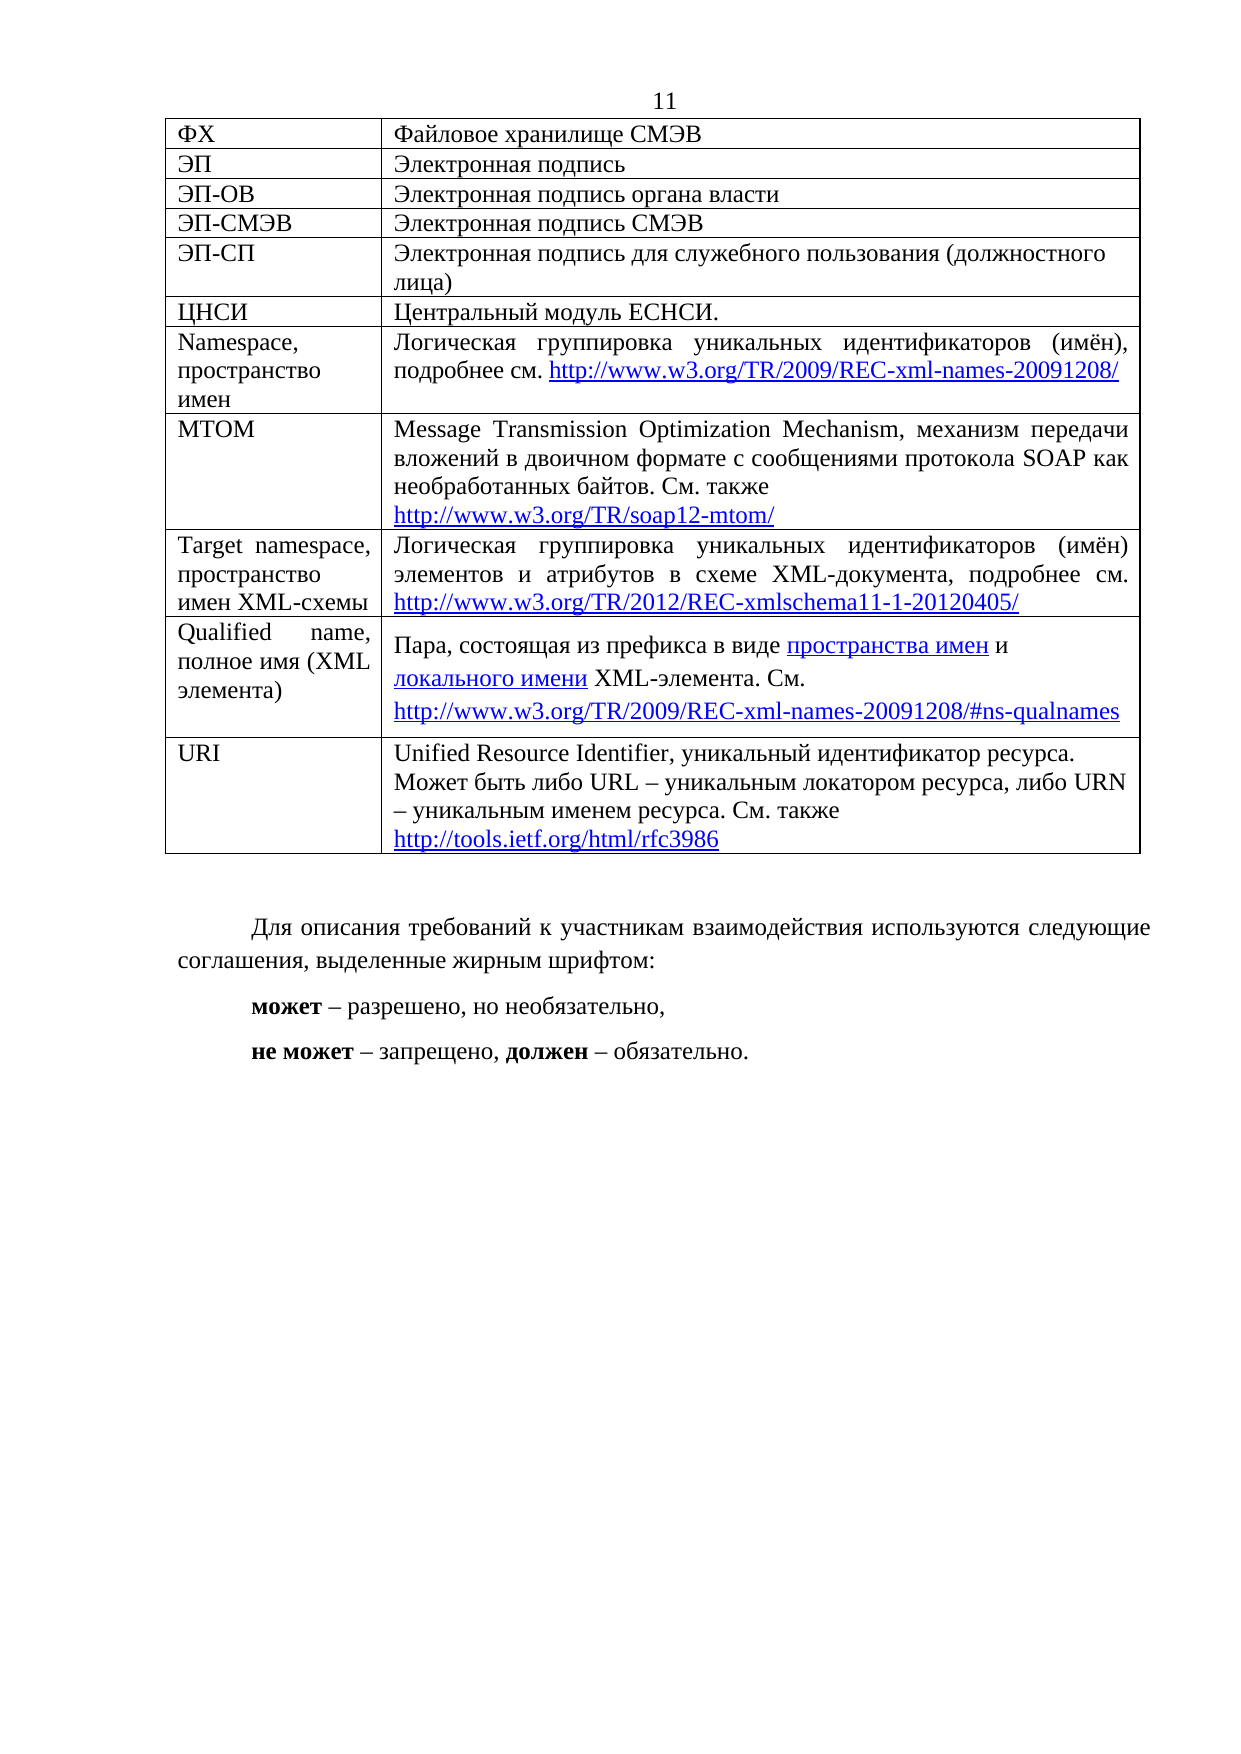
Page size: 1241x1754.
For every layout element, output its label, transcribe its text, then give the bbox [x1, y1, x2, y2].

table_cell ЭП-СП [166, 238, 381, 296]
table_cell Target namespace, пространство имен XML-схемы [166, 530, 381, 616]
text может – разрешено, но необязательно, [177, 991, 1152, 1019]
table_cell Электронная подпись [382, 149, 1139, 178]
table_cell Логическая группировка уникальных идентификаторов (имён) элементов и атрибутов в схеме XML-документа, подробнее см. http://www.w3.org/TR/2012/REC-xmlschema11-1-20120405/ [382, 530, 1139, 616]
table_cell Центральный модуль ЕСНСИ. [382, 297, 1139, 326]
table_cell Файловое хранилище СМЭВ [382, 119, 1139, 148]
table_cell Электронная подпись для служебного пользования (должностного лица) [382, 238, 1139, 296]
table_cell Message Transmission Optimization Mechanism, механизм передачи вложений в двоичном формате с сообщениями протокола SOAP как необработанных байтов. См. также http://www.w3.org/TR/soap12-mtom/ [382, 414, 1139, 529]
table_cell ФХ [166, 119, 381, 148]
table_cell Логическая группировка уникальных идентификаторов (имён), подробнее см. http://www.w3.org/TR/2009/REC-xml-names-20091208/ [382, 327, 1139, 413]
table_cell ЦНСИ [166, 297, 381, 326]
table_cell Электронная подпись СМЭВ [382, 209, 1139, 237]
table_cell Электронная подпись органа власти [382, 179, 1139, 207]
text Для описания требований к участникам взаимодействия используются следующие соглашения, выделенные жирным шрифтом: [177, 912, 1152, 974]
table_cell ЭП-СМЭВ [166, 209, 381, 237]
table_cell Пара, состоящая из префикса в виде пространства имен и локального имени XML-элемента. См. http://www.w3.org/TR/2009/REC-xml-names-20091208/#ns-qualnames [382, 617, 1139, 737]
table_cell MTOM [166, 414, 381, 529]
table_cell Namespace, пространство имен [166, 327, 381, 413]
table_cell Unified Resource Identifier, уникальный идентификатор ресурса. Может быть либо URL – уникальным локатором ресурса, либо URN – уникальным именем ресурса. См. также http://tools.ietf.org/html/rfc3986 [382, 738, 1139, 853]
table_cell ЭП-ОВ [166, 179, 381, 207]
table_cell URI [166, 738, 381, 853]
text не может – запрещено, должен – обязательно. [177, 1036, 1152, 1065]
table_cell Qualified name, полное имя (XML элемента) [166, 617, 381, 737]
table_cell ЭП [166, 149, 381, 178]
